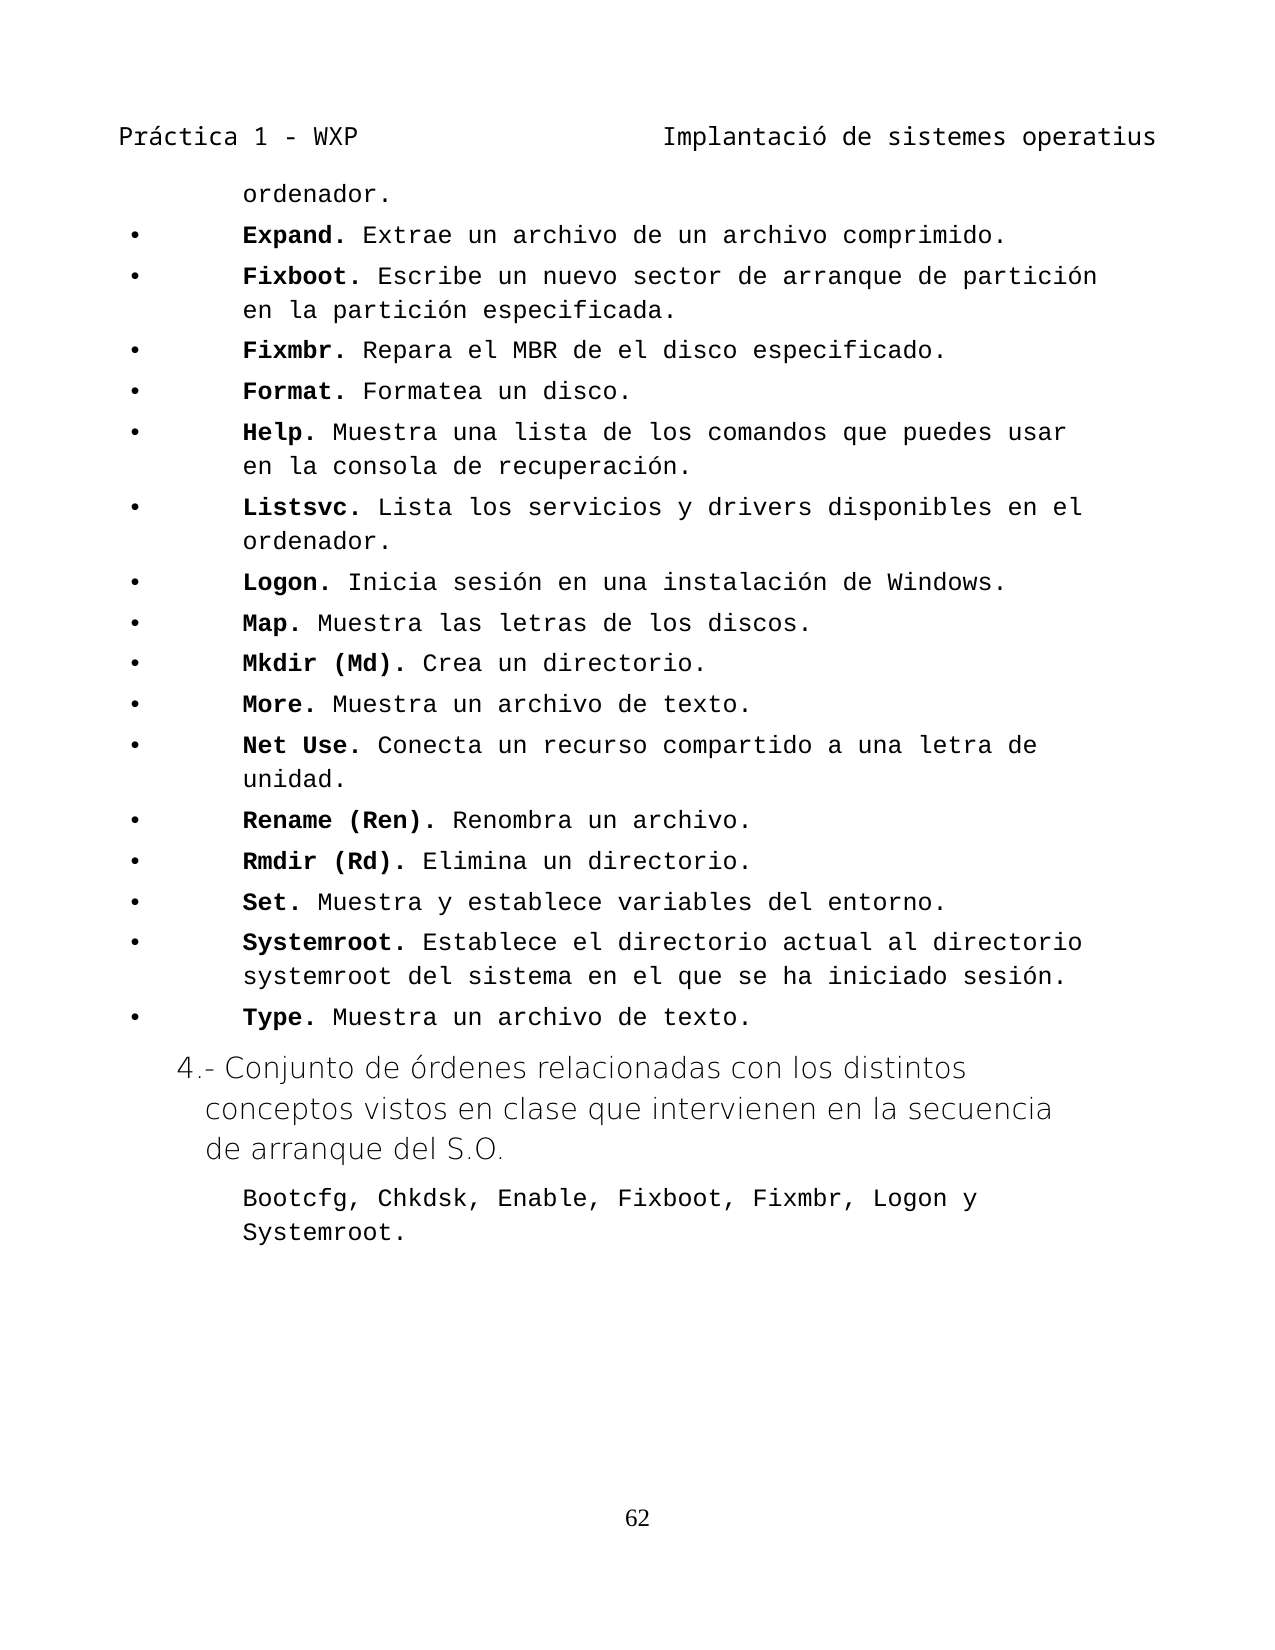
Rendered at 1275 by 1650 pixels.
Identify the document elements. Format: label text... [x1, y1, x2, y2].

table_cell Listsvc. Lista los servicios y drivers disponibles en el ordenador. [130, 495, 1099, 569]
table_cell Set. Muestra y establece variables del entorno. [130, 889, 1099, 930]
table_cell Net Use. Conecta un recurso compartido a una letra de unidad. [130, 733, 1099, 807]
table_cell Help. Muestra una lista de los comandos que puedes usar en la consola de recuperación. [130, 420, 1099, 494]
table_cell Logon. Inicia sesión en una instalación de Windows. [130, 569, 1099, 610]
table_cell • [118, 1005, 129, 1261]
table_cell • [118, 848, 129, 889]
table_cell • [118, 420, 129, 494]
table_cell • [118, 263, 129, 338]
table_cell Type. Muestra un archivo de texto. Conjunto de órdenes relacionadas con los distintos conceptos vistos en clase que intervienen en la secuencia de arranque del S.O. Bootcfg, Chkdsk, Enable, Fixboot, Fixmbr, Logon y Systemroot. [130, 1005, 1099, 1261]
table_cell • [118, 651, 129, 692]
table_cell Format. Formatea un disco. [130, 379, 1099, 420]
table_cell • [118, 889, 129, 930]
table_cell • [118, 338, 129, 379]
table_cell ordenador. [130, 182, 1099, 222]
table_cell Systemroot. Establece el directorio actual al directorio systemroot del sistema en el que se ha iniciado sesión. [130, 930, 1099, 1005]
table_cell • [118, 610, 129, 651]
table_cell Expand. Extrae un archivo de un archivo comprimido. [130, 223, 1099, 263]
table_cell Map. Muestra las letras de los discos. [130, 610, 1099, 651]
table_cell More. Muestra un archivo de texto. [130, 692, 1099, 733]
table_cell Fixmbr. Repara el MBR de el disco especificado. [130, 338, 1099, 379]
table_cell • [118, 569, 129, 610]
table_cell Rename (Ren). Renombra un archivo. [130, 808, 1099, 848]
table_cell • [118, 808, 129, 848]
table_cell • [118, 930, 129, 1005]
table_cell • [118, 692, 129, 733]
table_cell Rmdir (Rd). Elimina un directorio. [130, 848, 1099, 889]
table_cell • [118, 733, 129, 807]
table_cell Mkdir (Md). Crea un directorio. [130, 651, 1099, 692]
table_cell • [118, 379, 129, 420]
table_cell • [118, 223, 129, 263]
table_cell • [118, 182, 129, 222]
table_cell • [118, 495, 129, 569]
table_cell Fixboot. Escribe un nuevo sector de arranque de partición en la partición especificada. [130, 263, 1099, 338]
